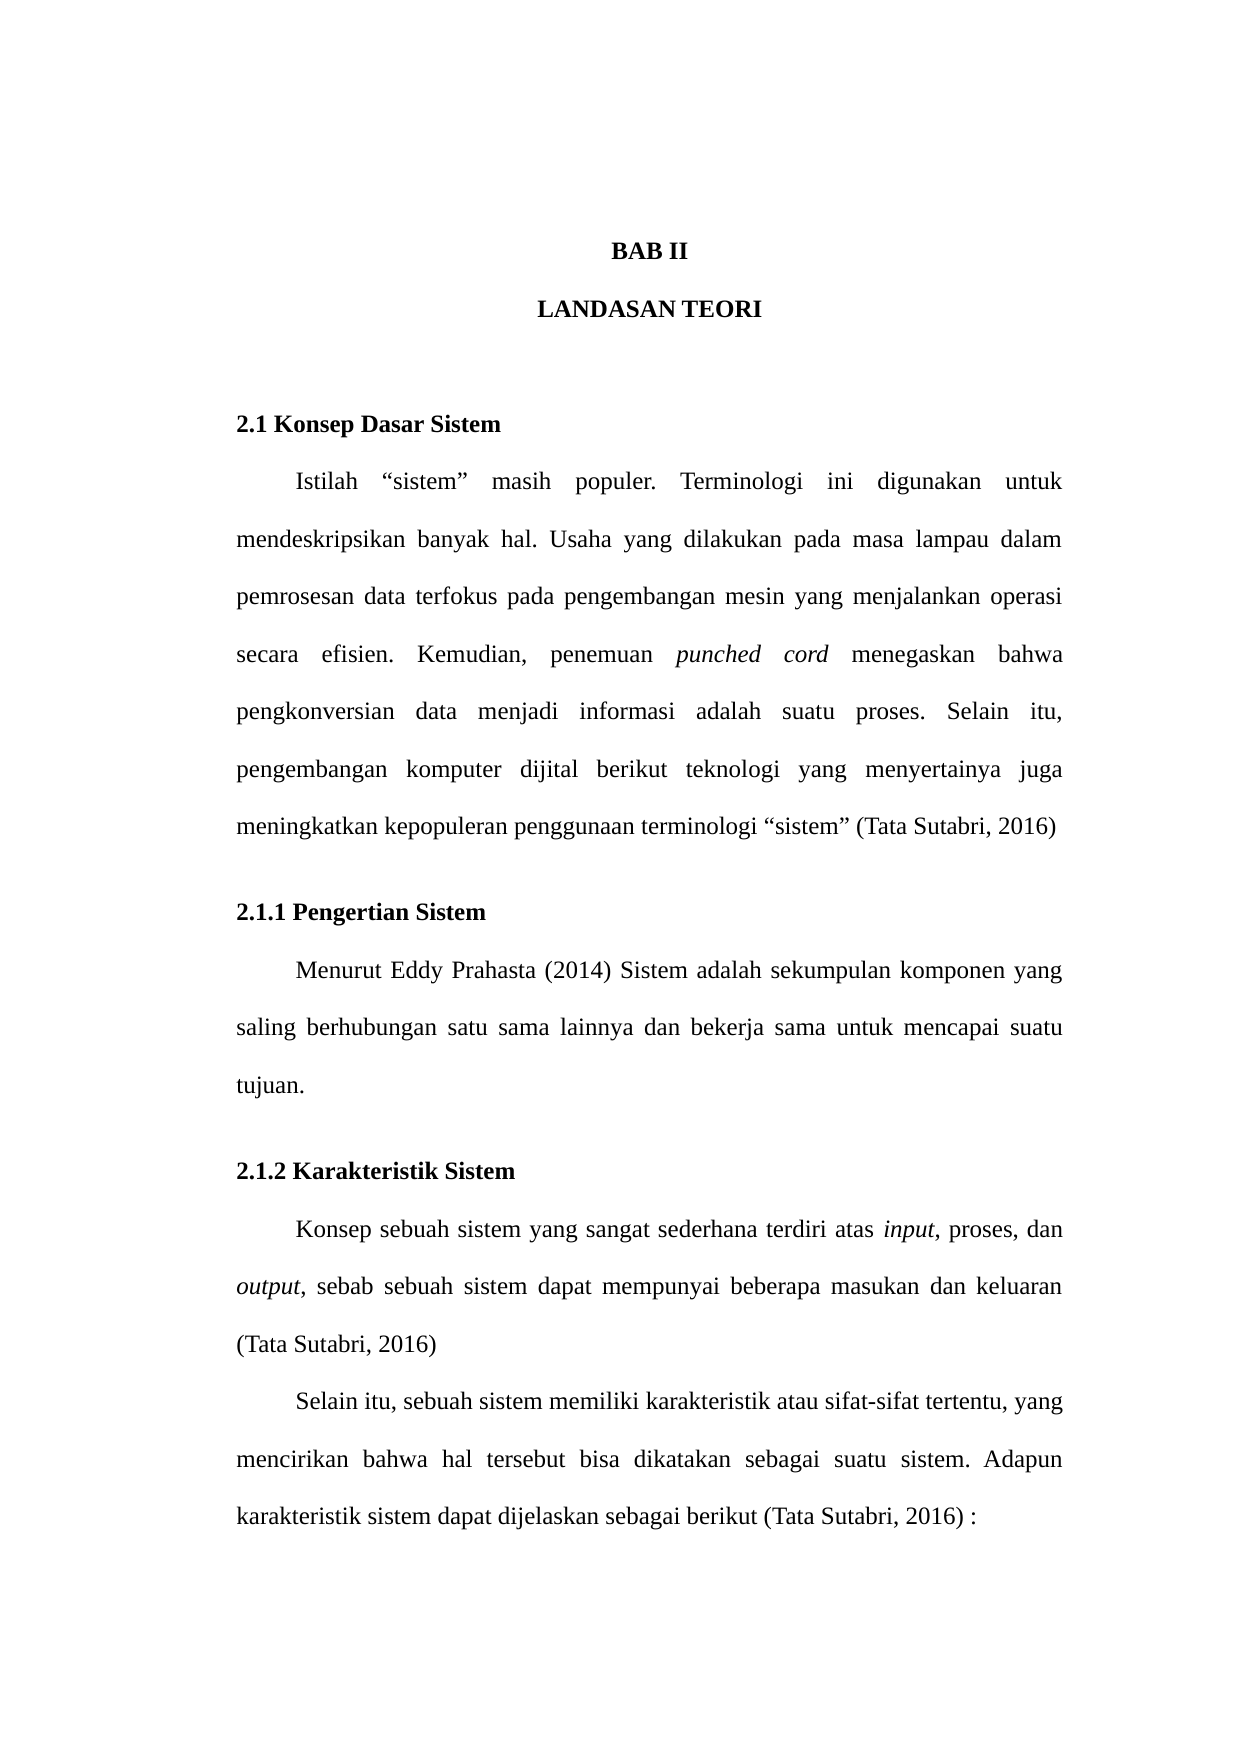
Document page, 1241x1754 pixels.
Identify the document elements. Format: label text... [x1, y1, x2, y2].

text Istilah “sistem” masih populer. Terminologi ini digunakan untuk mendeskripsikan banyak hal. Usaha yang dilakukan pada masa lampau dalam pemrosesan data terfokus pada pengembangan mesin yang menjalankan operasi secara efisien. Kemudian, penemuan punched cord menegaskan bahwa pengkonversian data menjadi informasi adalah suatu proses. Selain itu, pengembangan komputer dijital berikut teknologi yang menyertainya juga meningkatkan kepopuleran penggunaan terminologi “sistem” (Tata Sutabri, 2016) [236, 466, 1063, 840]
subtitle BAB II [236, 236, 1063, 265]
subtitle 2.1.1 Pengertian Sistem [236, 897, 1063, 926]
text Menurut Eddy Prahasta (2014) Sistem adalah sekumpulan komponen yang saling berhubungan satu sama lainnya dan bekerja sama untuk mencapai suatu tujuan. [236, 955, 1063, 1099]
subtitle 2.1 Konsep Dasar Sistem [236, 409, 1063, 437]
subtitle LANDASAN TEORI [236, 294, 1063, 322]
text Selain itu, sebuah sistem memiliki karakteristik atau sifat-sifat tertentu, yang mencirikan bahwa hal tersebut bisa dikatakan sebagai suatu sistem. Adapun karakteristik sistem dapat dijelaskan sebagai berikut (Tata Sutabri, 2016) : [236, 1386, 1063, 1530]
text Konsep sebuah sistem yang sangat sederhana terdiri atas input, proses, dan output, sebab sebuah sistem dapat mempunyai beberapa masukan dan keluaran (Tata Sutabri, 2016) [236, 1214, 1063, 1357]
subtitle 2.1.2 Karakteristik Sistem [236, 1156, 1063, 1185]
